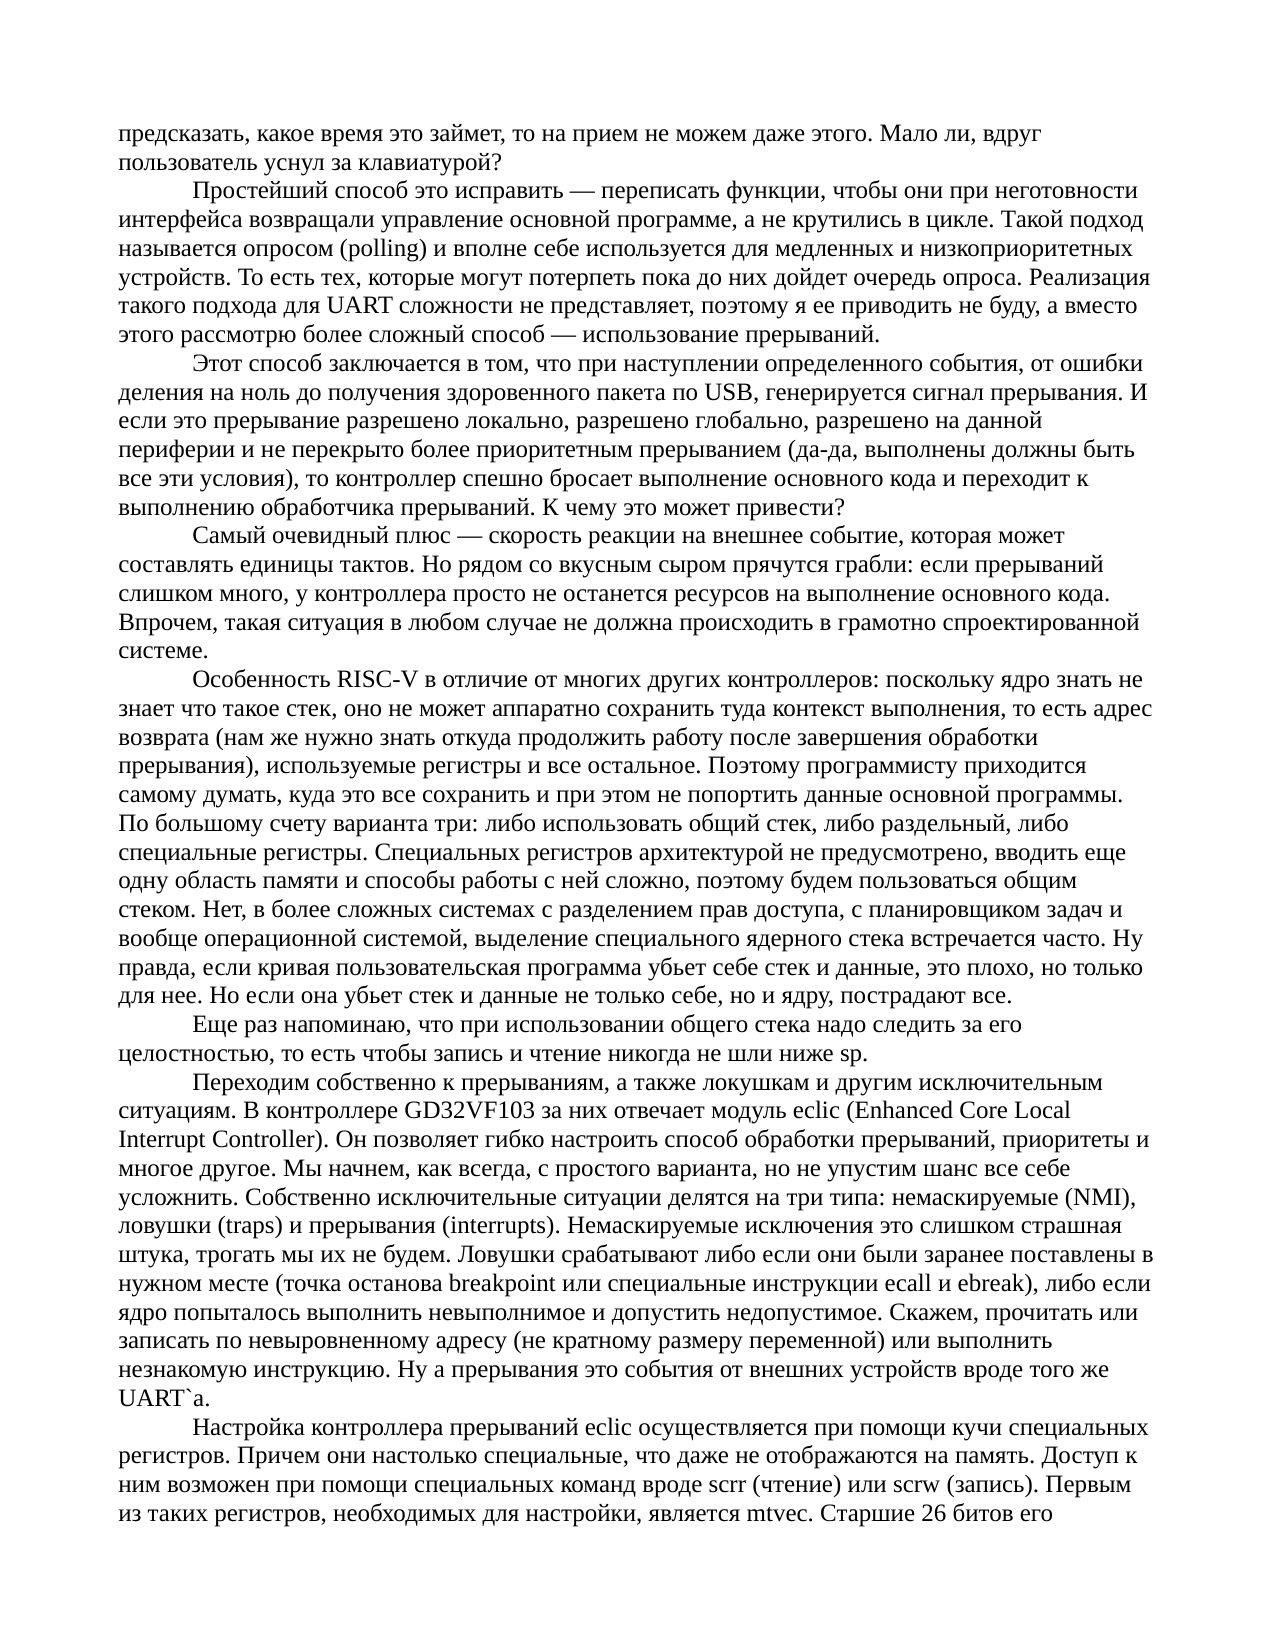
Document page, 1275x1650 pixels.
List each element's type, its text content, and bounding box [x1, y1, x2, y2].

text Особенность RISC-V в отличие от многих других контроллеров: поскольку ядро знать не знает что такое стек, оно не может аппаратно сохранить туда контекст выполнения, то есть адрес возврата (нам же нужно знать откуда продолжить работу после завершения обработки прерывания), используемые регистры и все остальное. Поэтому программисту приходится самому думать, куда это все сохранить и при этом не попортить данные основной программы. По большому счету варианта три: либо использовать общий стек, либо раздельный, либо специальные регистры. Специальных регистров архитектурой не предусмотрено, вводить еще одну область памяти и способы работы с ней сложно, поэтому будем пользоваться общим стеком. Нет, в более сложных системах с разделением прав доступа, с планировщиком задач и вообще операционной системой, выделение специального ядерного стека встречается часто. Ну правда, если кривая пользовательская программа убьет себе стек и данные, это плохо, но только для нее. Но если она убьет стек и данные не только себе, но и ядру, пострадают все. [118, 664, 1157, 1009]
text Переходим собственно к прерываниям, а также локушкам и другим исключительным ситуациям. В контроллере GD32VF103 за них отвечает модуль eclic (Enhanced Core Local Interrupt Controller). Он позволяет гибко настроить способ обработки прерываний, приоритеты и многое другое. Мы начнем, как всегда, с простого варианта, но не упустим шанс все себе усложнить. Собственно исключительные ситуации делятся на три типа: немаскируемые (NMI), ловушки (traps) и прерывания (interrupts). Немаскируемые исключения это слишком страшная штука, трогать мы их не будем. Ловушки срабатывают либо если они были заранее поставлены в нужном месте (точка останова breakpoint или специальные инструкции ecall и ebreak), либо если ядро попыталось выполнить невыполнимое и допустить недопустимое. Скажем, прочитать или записать по невыровненному адресу (не кратному размеру переменной) или выполнить незнакомую инструкцию. Ну а прерывания это события от внешних устройств вроде того же UART`а. [118, 1067, 1157, 1412]
text Настройка контроллера прерываний eclic осуществляется при помощи кучи специальных регистров. Причем они настолько специальные, что даже не отображаются на память. Доступ к ним возможен при помощи специальных команд вроде scrr (чтение) или scrw (запись). Первым из таких регистров, необходимых для настройки, является mtvec. Старшие 26 битов его [118, 1412, 1157, 1527]
text Этот способ заключается в том, что при наступлении определенного события, от ошибки деления на ноль до получения здоровенного пакета по USB, генерируется сигнал прерывания. И если это прерывание разрешено локально, разрешено глобально, разрешено на данной периферии и не перекрыто более приоритетным прерыванием (да-да, выполнены должны быть все эти условия), то контроллер спешно бросает выполнение основного кода и переходит к выполнению обработчика прерываний. К чему это может привести? [118, 348, 1157, 521]
text предсказать, какое время это займет, то на прием не можем даже этого. Мало ли, вдруг пользователь уснул за клавиатурой? [118, 118, 1157, 176]
text Самый очевидный плюс — скорость реакции на внешнее событие, которая может составлять единицы тактов. Но рядом со вкусным сыром прячутся грабли: если прерываний слишком много, у контроллера просто не останется ресурсов на выполнение основного кода. Впрочем, такая ситуация в любом случае не должна происходить в грамотно спроектированной системе. [118, 521, 1157, 664]
text Еще раз напоминаю, что при использовании общего стека надо следить за его целостностью, то есть чтобы запись и чтение никогда не шли ниже sp. [118, 1009, 1157, 1067]
text Простейший способ это исправить — переписать функции, чтобы они при неготовности интерфейса возвращали управление основной программе, а не крутились в цикле. Такой подход называется опросом (polling) и вполне себе используется для медленных и низкоприоритетных устройств. То есть тех, которые могут потерпеть пока до них дойдет очередь опроса. Реализация такого подхода для UART сложности не представляет, поэтому я ее приводить не буду, а вместо этого рассмотрю более сложный способ — использование прерываний. [118, 176, 1157, 348]
